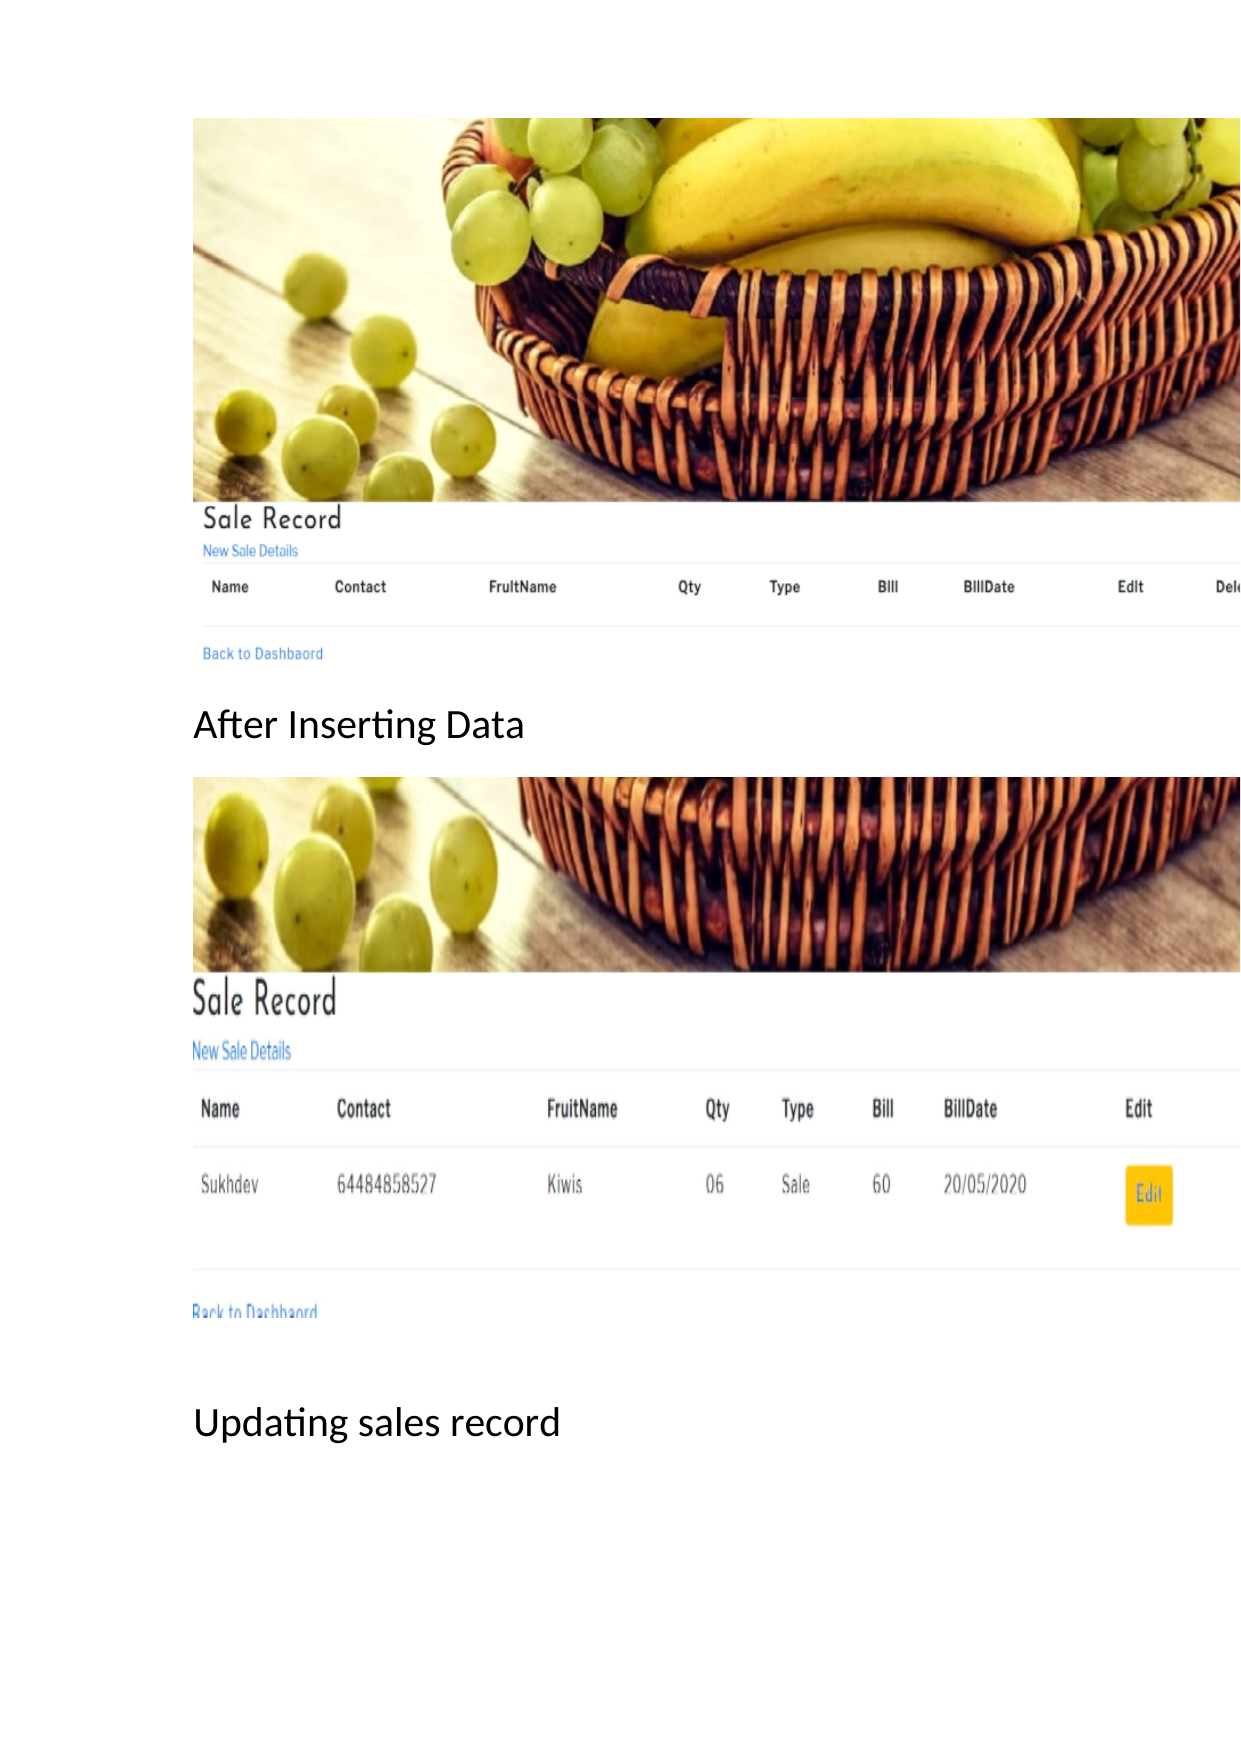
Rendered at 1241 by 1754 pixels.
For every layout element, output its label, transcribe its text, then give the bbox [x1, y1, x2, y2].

text After Inserting Data [118, 698, 1122, 749]
text Updating sales record [118, 1396, 1122, 1447]
